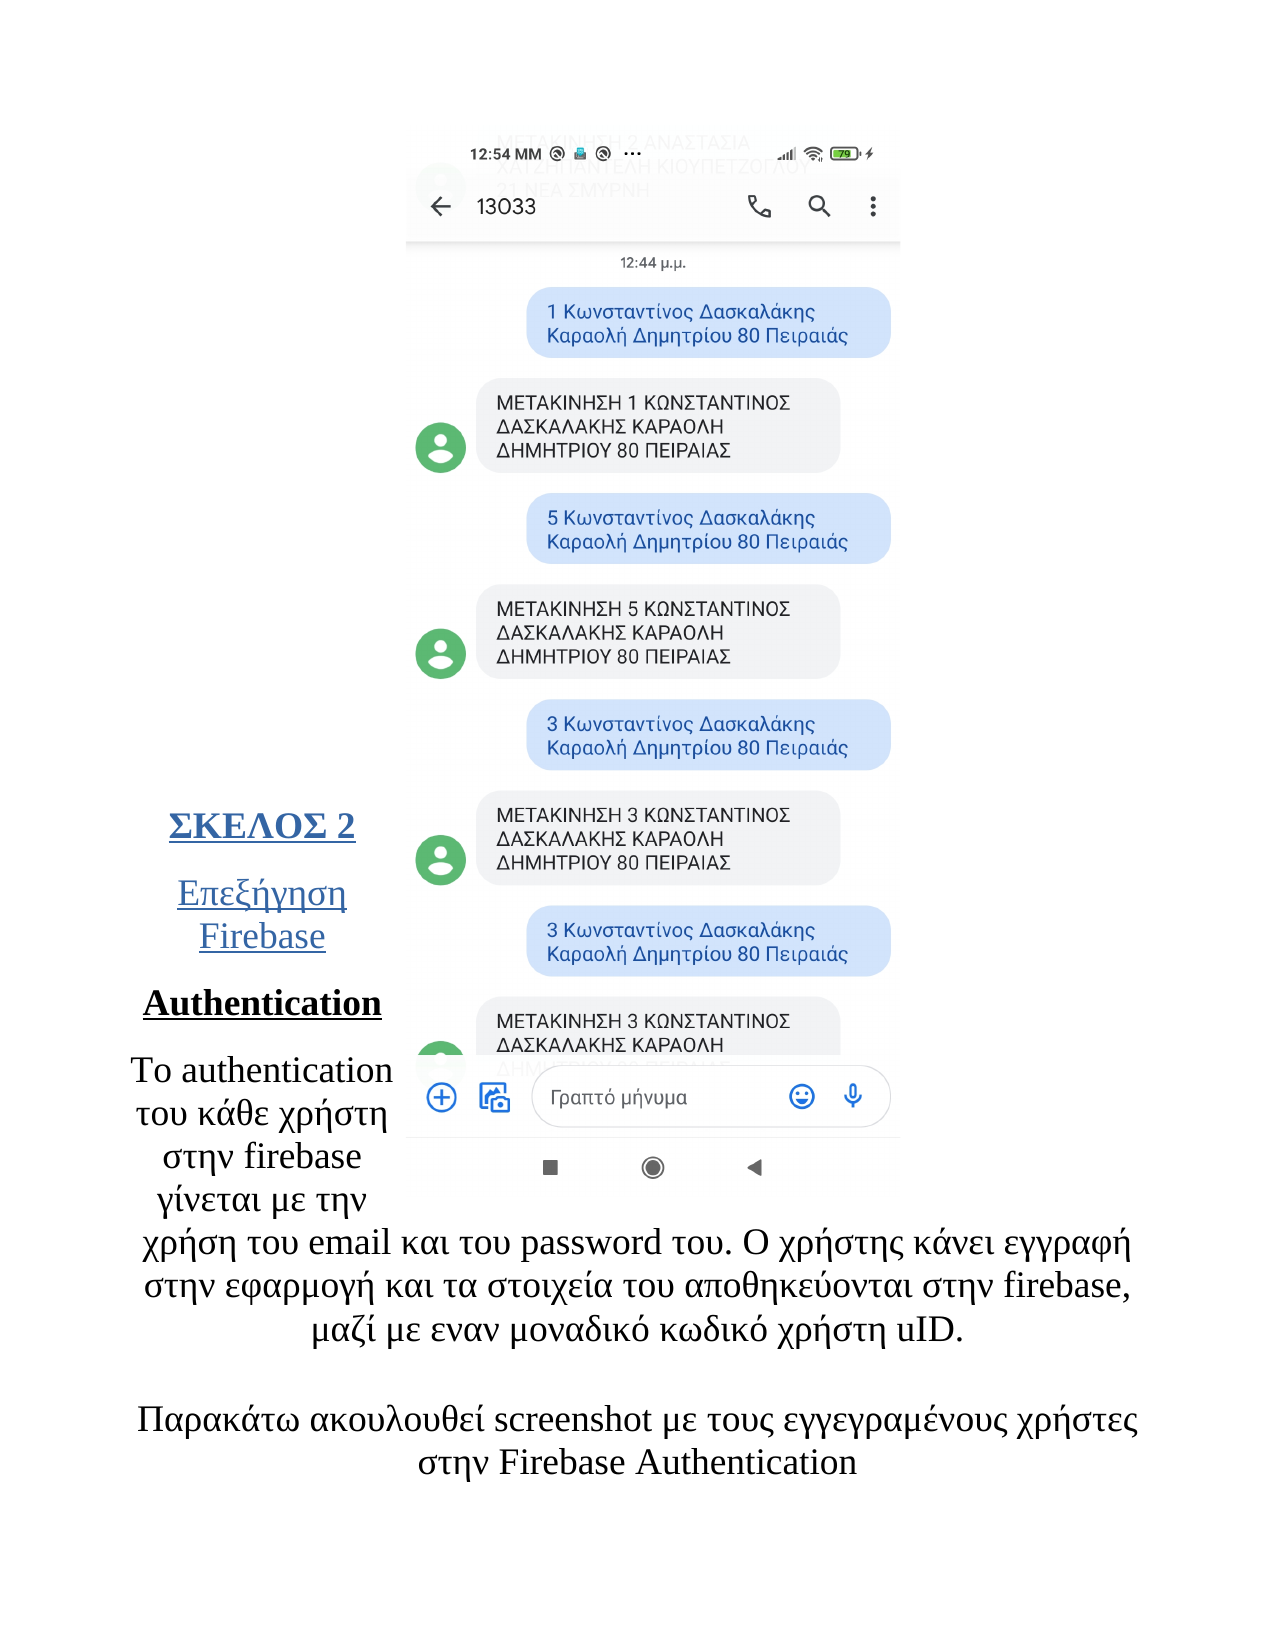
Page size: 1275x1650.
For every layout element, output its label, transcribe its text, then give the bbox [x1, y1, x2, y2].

text ΣΚΕΛΟΣ 2 [118, 804, 405, 847]
text [901, 871, 1157, 957]
text Παρακάτω ακουλουθεί screenshot με τους εγγεγραμένους χρήστες στην Firebase Authentication [118, 1396, 1157, 1483]
text Authentication [118, 981, 405, 1024]
picture [405, 125, 901, 1197]
text Επεξήγηση Firebase [118, 871, 405, 957]
text Το authentication του κάθε χρήστη στην firebase γίνεται με την χρήση του email και του password του. Ο χρήστης κάνει εγγραφή στην εφαρμογή και τα στοιχεία του αποθηκεύονται στην firebase, μαζί με εναν μοναδικό κωδικό χρήστη uID. [118, 1047, 1157, 1349]
text [901, 981, 1157, 1024]
text [901, 804, 1157, 847]
